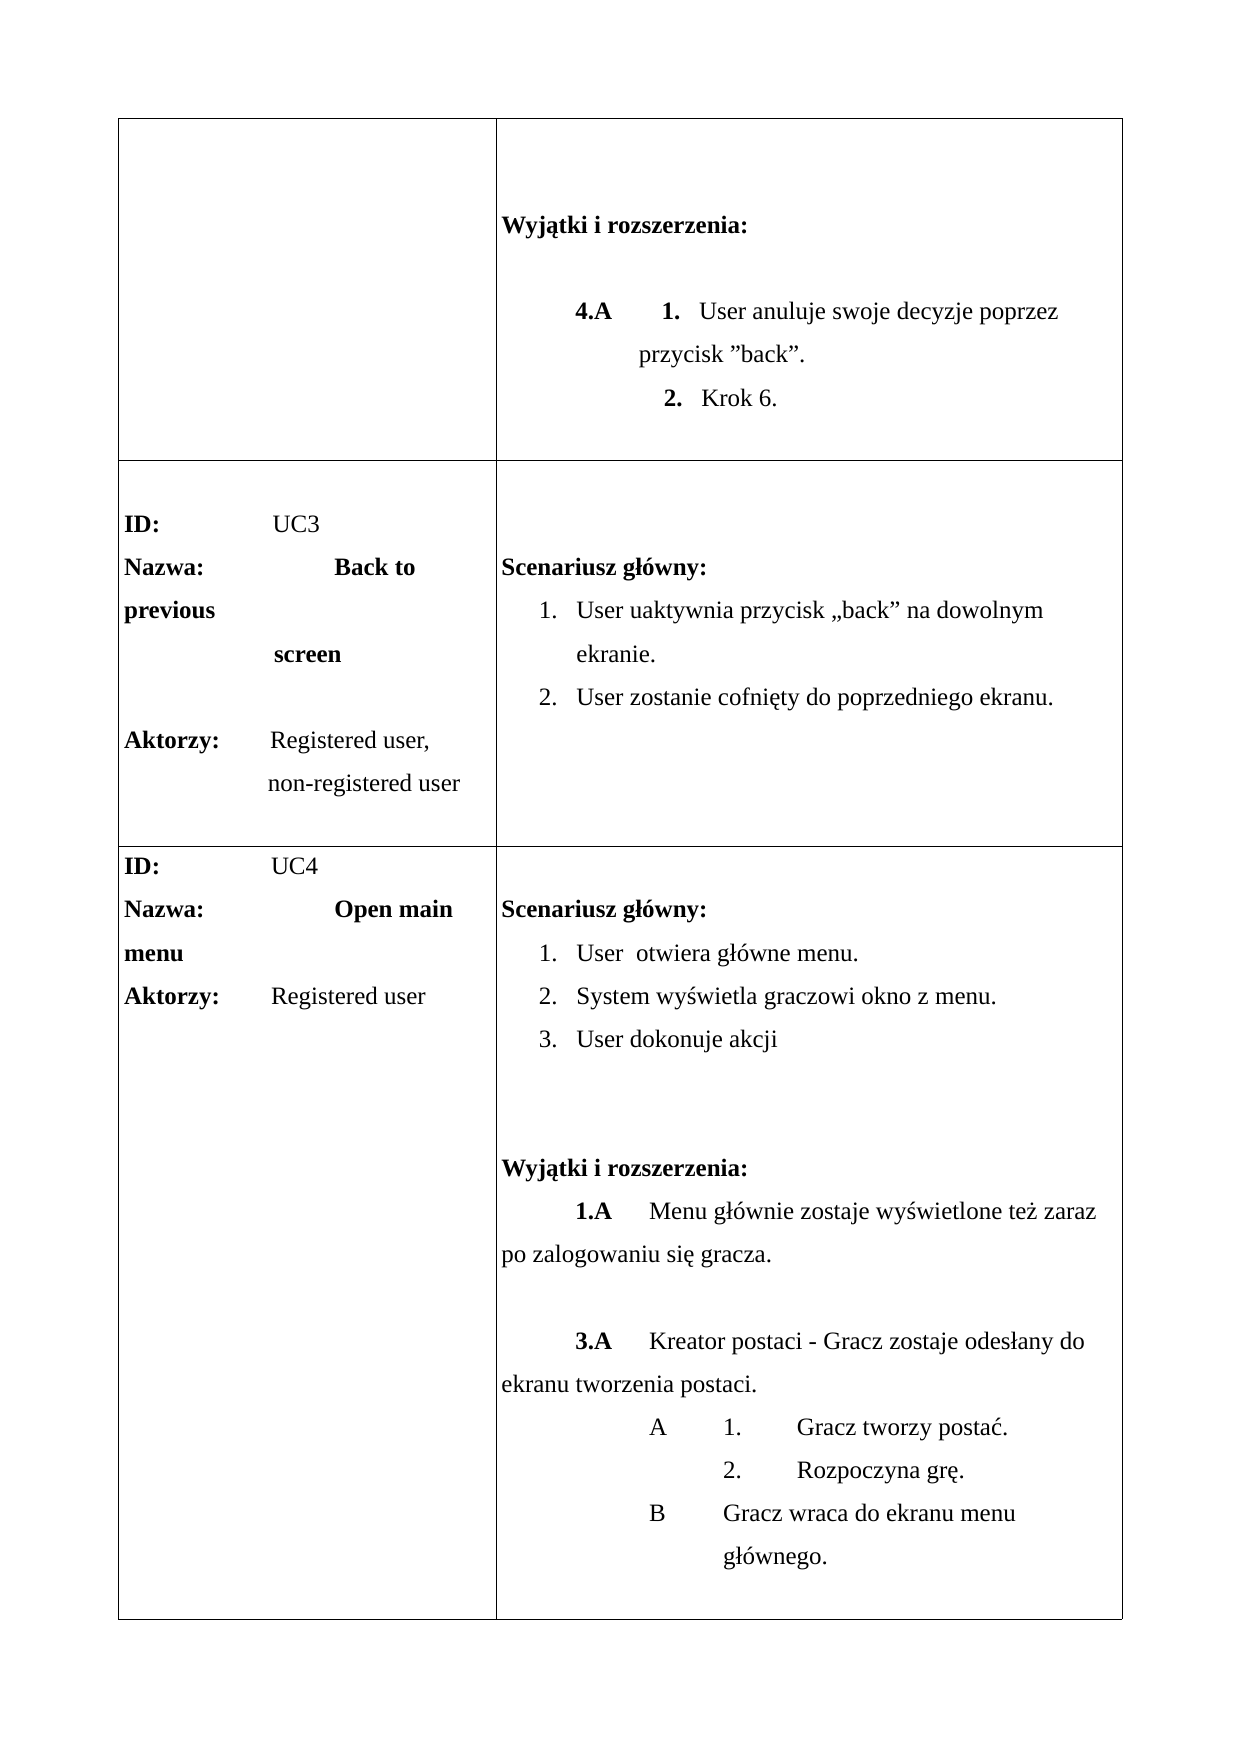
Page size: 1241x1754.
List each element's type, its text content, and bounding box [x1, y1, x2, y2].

table_cell ID: UC4 Nazwa: Open main menu Aktorzy: Registered user [119, 847, 496, 1619]
table_cell ID: UC3 Nazwa: Back to previous screen Aktorzy: Registered user, non-registered user [119, 461, 496, 846]
table_cell Scenariusz główny: User otwiera główne menu. System wyświetla graczowi okno z menu. User dokonuje akcji Wyjątki i rozszerzenia: 1.A Menu głównie zostaje wyświetlone też zaraz po zalogowaniu się gracza. 3.A Kreator postaci - Gracz zostaje odesłany do ekranu tworzenia postaci. A 1. Gracz tworzy postać. 2. Rozpoczyna grę. B Gracz wraca do ekranu menu głównego. [497, 847, 1122, 1619]
table_cell Scenariusz główny: User uaktywnia przycisk „back” na dowolnym ekranie. User zostanie cofnięty do poprzedniego ekranu. [497, 461, 1122, 846]
table_cell Wyjątki i rozszerzenia: 4.A 1. User anuluje swoje decyzje poprzez przycisk ”back”. 2. Krok 6. [497, 119, 1122, 460]
table_cell [119, 119, 496, 460]
